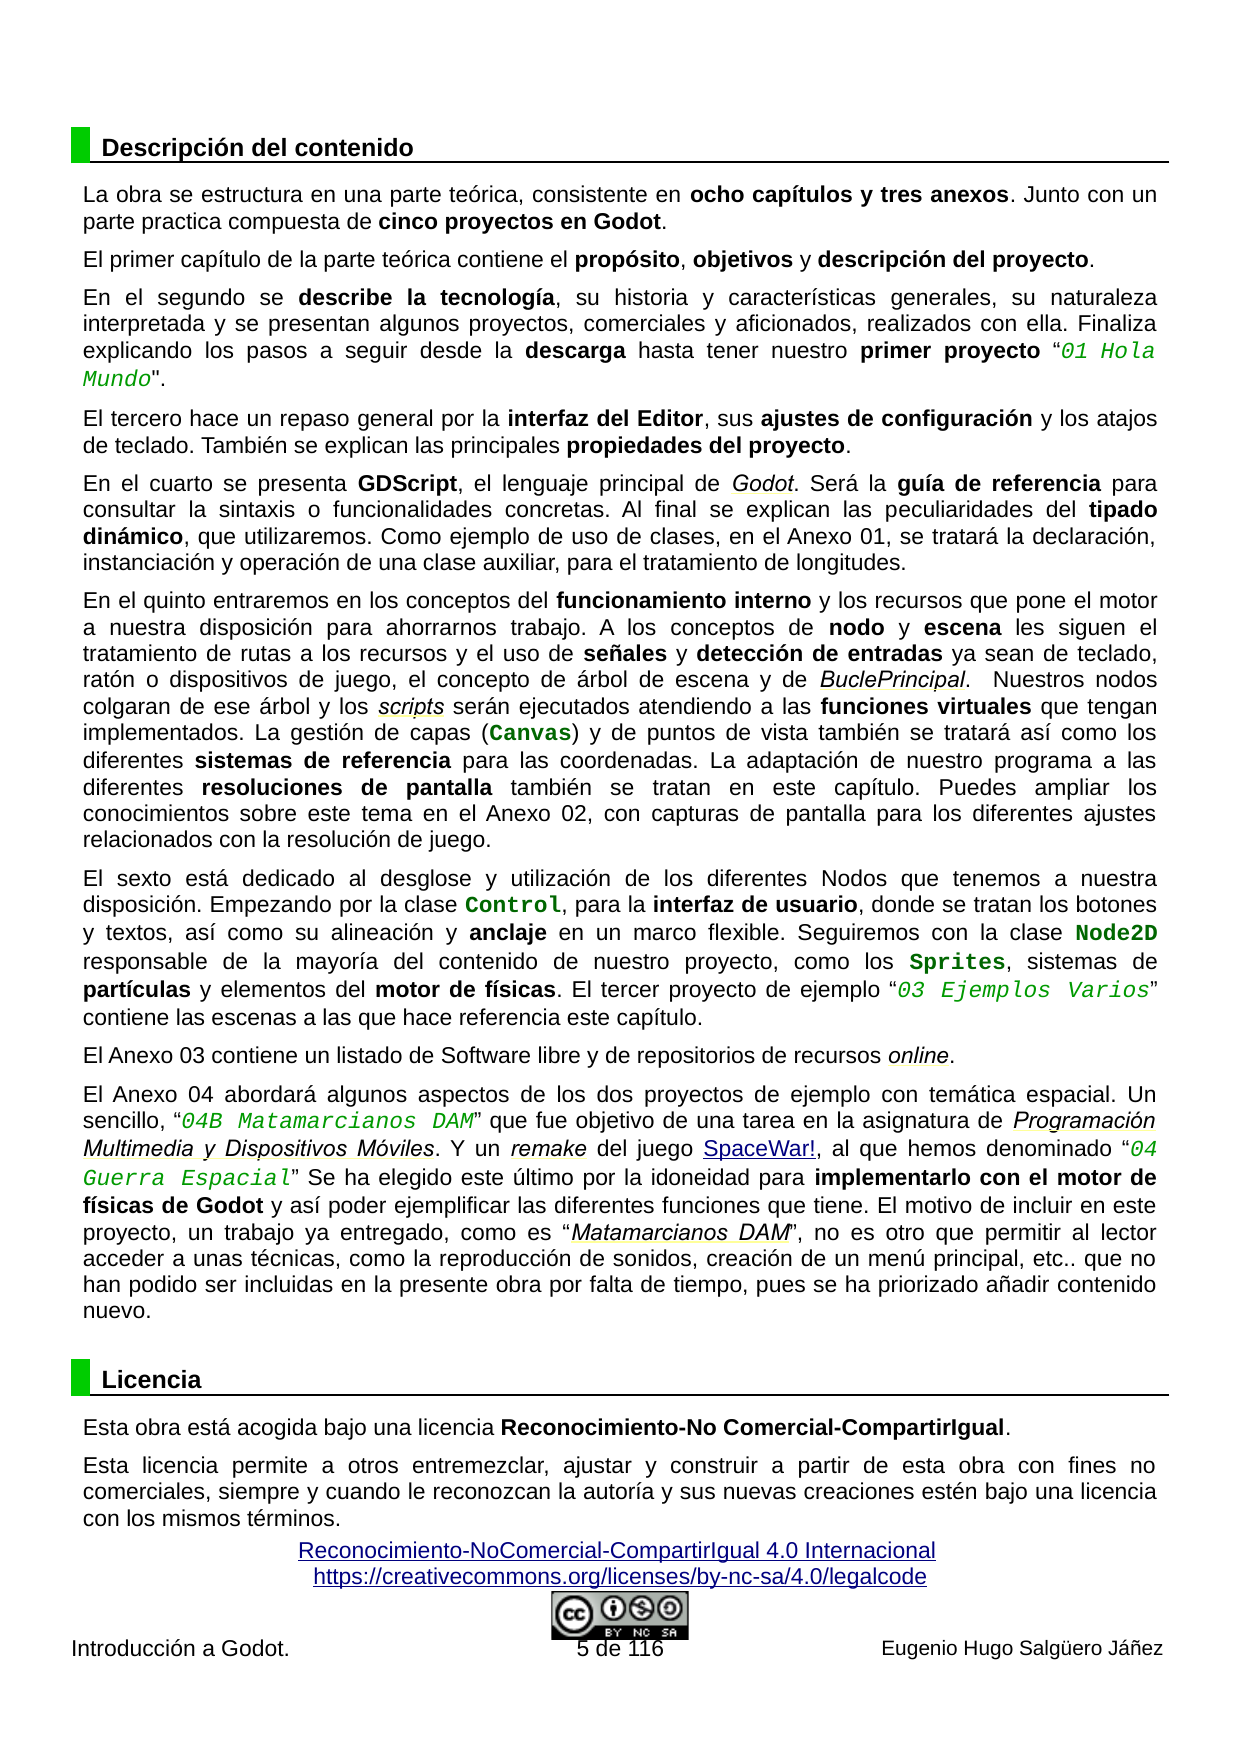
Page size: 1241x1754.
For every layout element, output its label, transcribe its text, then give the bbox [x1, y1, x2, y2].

text El tercero hace un repaso general por la interfaz del Editor, sus ajustes de configuración y los atajos de teclado. También se explican las principales propiedades del proyecto. [83, 405, 1158, 458]
text https://creativecommons.org/licenses/by-nc-sa/4.0/legalcode [71, 1563, 1169, 1590]
text El sexto está dedicado al desglose y utilización de los diferentes Nodos que tenemos a nuestra disposición. Empezando por la clase Control, para la interfaz de usuario, donde se tratan los botones y textos, así como su alineación y anclaje en un marco flexible. Seguiremos con la clase Node2D responsable de la mayoría del contenido de nuestro proyecto, como los Sprites, sistemas de partículas y elementos del motor de físicas. El tercer proyecto de ejemplo “03 Ejemplos Varios” contiene las escenas a las que hace referencia este capítulo. [83, 864, 1158, 1031]
text Esta licencia permite a otros entremezclar, ajustar y construir a partir de esta obra con fines no comerciales, siempre y cuando le reconozcan la autoría y sus nuevas creaciones estén bajo una licencia con los mismos términos. [83, 1452, 1158, 1531]
subtitle Licencia [90, 1359, 1169, 1394]
text El Anexo 04 abordará algunos aspectos de los dos proyectos de ejemplo con temática espacial. Un sencillo, “04B Matamarcianos DAM” que fue objetivo de una tarea en la asignatura de Programación Multimedia y Dispositivos Móviles. Y un remake del juego SpaceWar!, al que hemos denominado “04 Guerra Espacial” Se ha elegido este último por la idoneidad para implementarlo con el motor de físicas de Godot y así poder ejemplificar las diferentes funciones que tiene. El motivo de incluir en este proyecto, un trabajo ya entregado, como es “Matamarcianos DAM”, no es otro que permitir al lector acceder a unas técnicas, como la reproducción de sonidos, creación de un menú principal, etc.. que no han podido ser incluidas en la presente obra por falta de tiempo, pues se ha priorizado añadir contenido nuevo. [83, 1081, 1158, 1324]
text El Anexo 03 contiene un listado de Software libre y de repositorios de recursos online. [83, 1042, 1158, 1069]
text En el cuarto se presenta GDScript, el lenguaje principal de Godot. Será la guía de referencia para consultar la sintaxis o funcionalidades concretas. Al final se explican las peculiaridades del tipado dinámico, que utilizaremos. Como ejemplo de uso de clases, en el Anexo 01, se tratará la declaración, instanciación y operación de una clase auxiliar, para el tratamiento de longitudes. [83, 470, 1158, 575]
subtitle Descripción del contenido [90, 127, 1169, 161]
text La obra se estructura en una parte teórica, consistente en ocho capítulos y tres anexos. Junto con un parte practica compuesta de cinco proyectos en Godot. [83, 181, 1158, 234]
text El primer capítulo de la parte teórica contiene el propósito, objetivos y descripción del proyecto. [83, 246, 1158, 272]
picture [551, 1591, 689, 1640]
text Esta obra está acogida bajo una licencia Reconocimiento-No Comercial-CompartirIgual. [83, 1414, 1158, 1440]
text Reconocimiento-NoComercial-CompartirIgual 4.0 Internacional [71, 1537, 1169, 1563]
text En el quinto entraremos en los conceptos del funcionamiento interno y los recursos que pone el motor a nuestra disposición para ahorrarnos trabajo. A los conceptos de nodo y escena les siguen el tratamiento de rutas a los recursos y el uso de señales y detección de entradas ya sean de teclado, ratón o dispositivos de juego, el concepto de árbol de escena y de BuclePrincipal. Nuestros nodos colgaran de ese árbol y los scripts serán ejecutados atendiendo a las funciones virtuales que tengan implementados. La gestión de capas (Canvas) y de puntos de vista también se tratará así como los diferentes sistemas de referencia para las coordenadas. La adaptación de nuestro programa a las diferentes resoluciones de pantalla también se tratan en este capítulo. Puedes ampliar los conocimientos sobre este tema en el Anexo 02, con capturas de pantalla para los diferentes ajustes relacionados con la resolución de juego. [83, 587, 1158, 853]
text En el segundo se describe la tecnología, su historia y características generales, su naturaleza interpretada y se presentan algunos proyectos, comerciales y aficionados, realizados con ella. Finaliza explicando los pasos a seguir desde la descarga hasta tener nuestro primer proyecto “01 Hola Mundo". [83, 284, 1158, 393]
